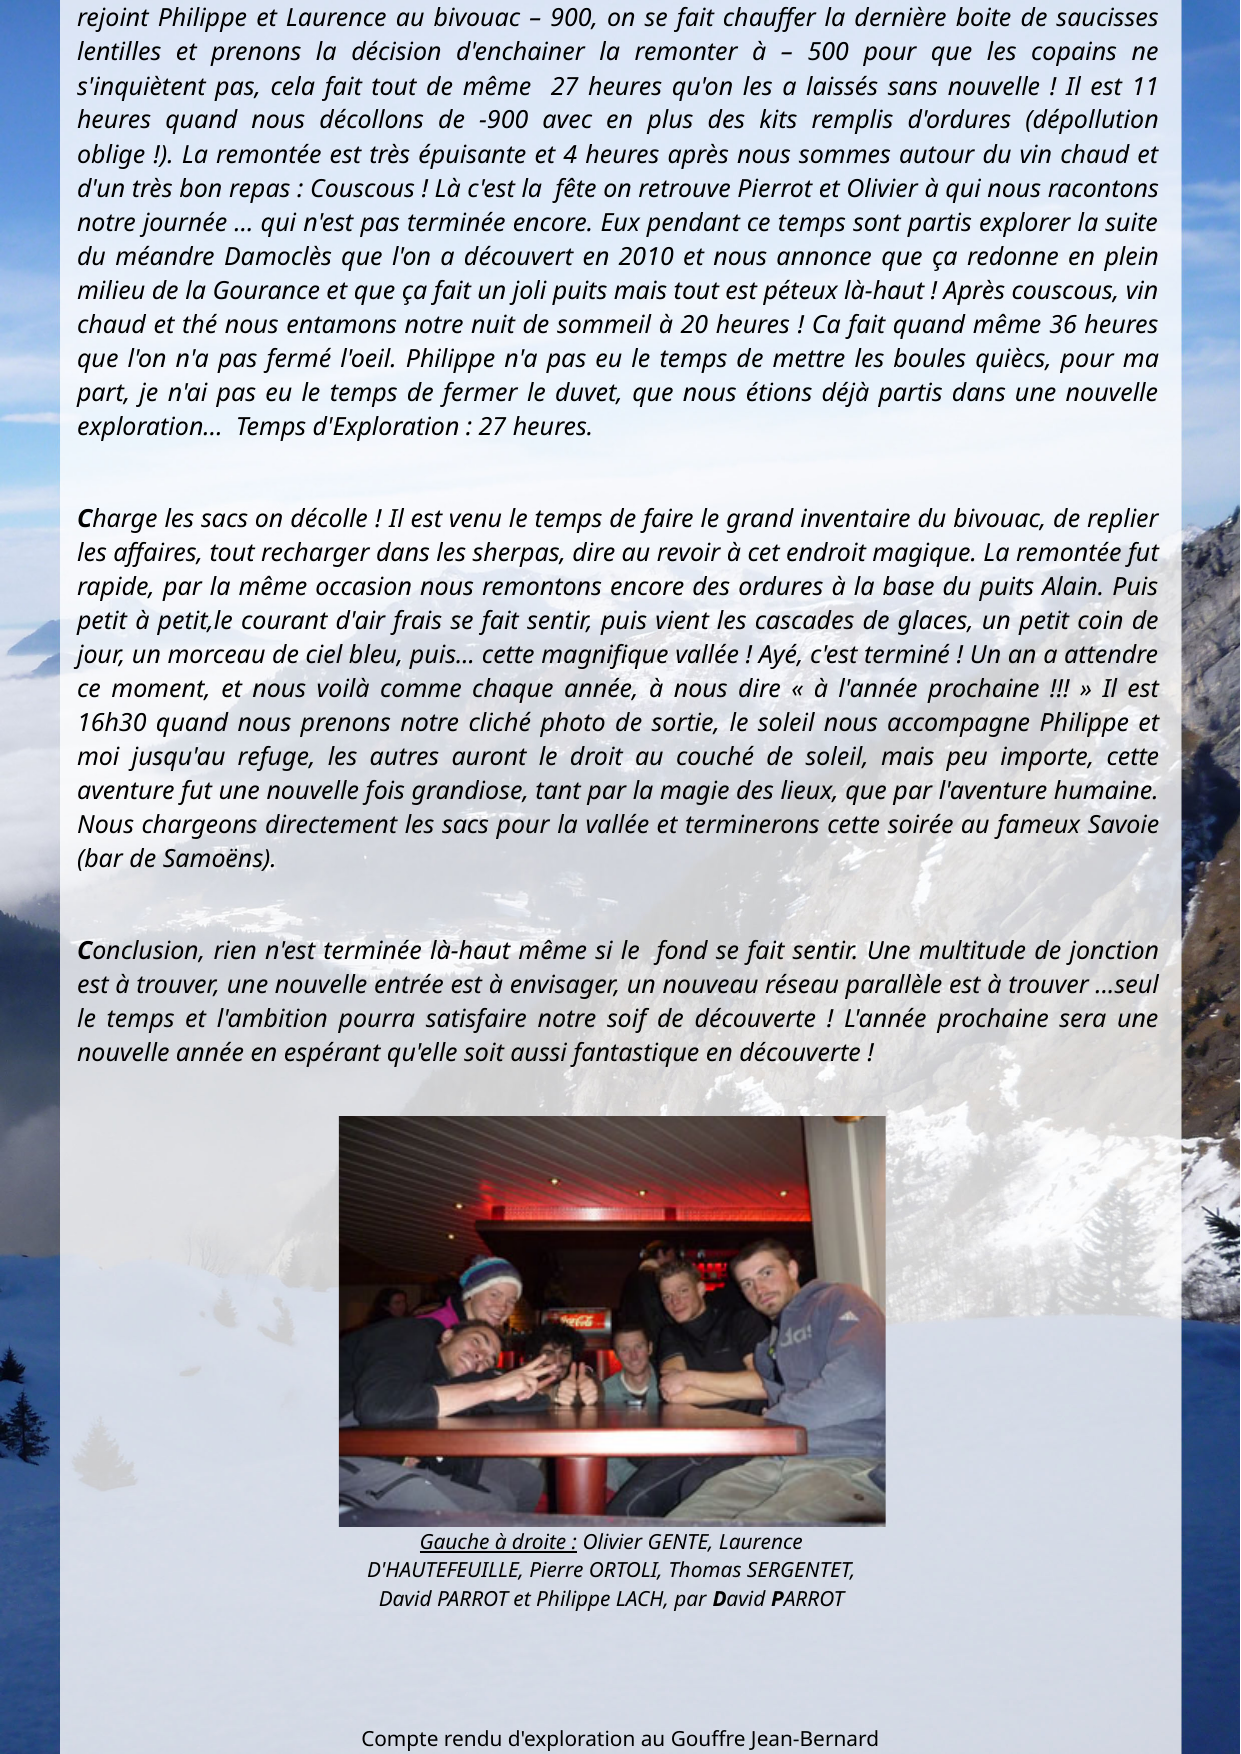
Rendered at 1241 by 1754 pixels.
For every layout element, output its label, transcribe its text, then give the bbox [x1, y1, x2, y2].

text Charge les sacs on décolle ! Il est venu le temps de faire le grand inventaire du bivouac, de replier les affaires, tout recharger dans les sherpas, dire au revoir à cet endroit magique. La remontée fut rapide, par la même occasion nous remontons encore des ordures à la base du puits Alain. Puis petit à petit,le courant d'air frais se fait sentir, puis vient les cascades de glaces, un petit coin de jour, un morceau de ciel bleu, puis... cette magnifique vallée ! Ayé, c'est terminé ! Un an a attendre ce moment, et nous voilà comme chaque année, à nous dire « à l'année prochaine !!! » Il est 16h30 quand nous prenons notre cliché photo de sortie, le soleil nous accompagne Philippe et moi jusqu'au refuge, les autres auront le droit au couché de soleil, mais peu importe, cette aventure fut une nouvelle fois grandiose, tant par la magie des lieux, que par l'aventure humaine. Nous chargeons directement les sacs pour la vallée et terminerons cette soirée au fameux Savoie (bar de Samoëns). [77, 500, 1163, 875]
text Gauche à droite : Olivier GENTE, Laurence D'HAUTEFEUILLE, Pierre ORTOLI, Thomas SERGENTET, David PARROT et Philippe LACH, par David PARROT [339, 1527, 886, 1612]
picture [0, 0, 1241, 1754]
text rejoint Philippe et Laurence au bivouac – 900, on se fait chauffer la dernière boite de saucisses lentilles et prenons la décision d'enchainer la remonter à – 500 pour que les copains ne s'inquiètent pas, cela fait tout de même 27 heures qu'on les a laissés sans nouvelle ! Il est 11 heures quand nous décollons de -900 avec en plus des kits remplis d'ordures (dépollution oblige !). La remontée est très épuisante et 4 heures après nous sommes autour du vin chaud et d'un très bon repas : Couscous ! Là c'est la fête on retrouve Pierrot et Olivier à qui nous racontons notre journée … qui n'est pas terminée encore. Eux pendant ce temps sont partis explorer la suite du méandre Damoclès que l'on a découvert en 2010 et nous annonce que ça redonne en plein milieu de la Gourance et que ça fait un joli puits mais tout est péteux là-haut ! Après couscous, vin chaud et thé nous entamons notre nuit de sommeil à 20 heures ! Ca fait quand même 36 heures que l'on n'a pas fermé l'oeil. Philippe n'a pas eu le temps de mettre les boules quiècs, pour ma part, je n'ai pas eu le temps de fermer le duvet, que nous étions déjà partis dans une nouvelle exploration... Temps d'Exploration : 27 heures. [77, 0, 1163, 443]
text Conclusion, rien n'est terminée là-haut même si le fond se fait sentir. Une multitude de jonction est à trouver, une nouvelle entrée est à envisager, un nouveau réseau parallèle est à trouver ...seul le temps et l'ambition pourra satisfaire notre soif de découverte ! L'année prochaine sera une nouvelle année en espérant qu'elle soit aussi fantastique en découverte ! [77, 933, 1163, 1069]
